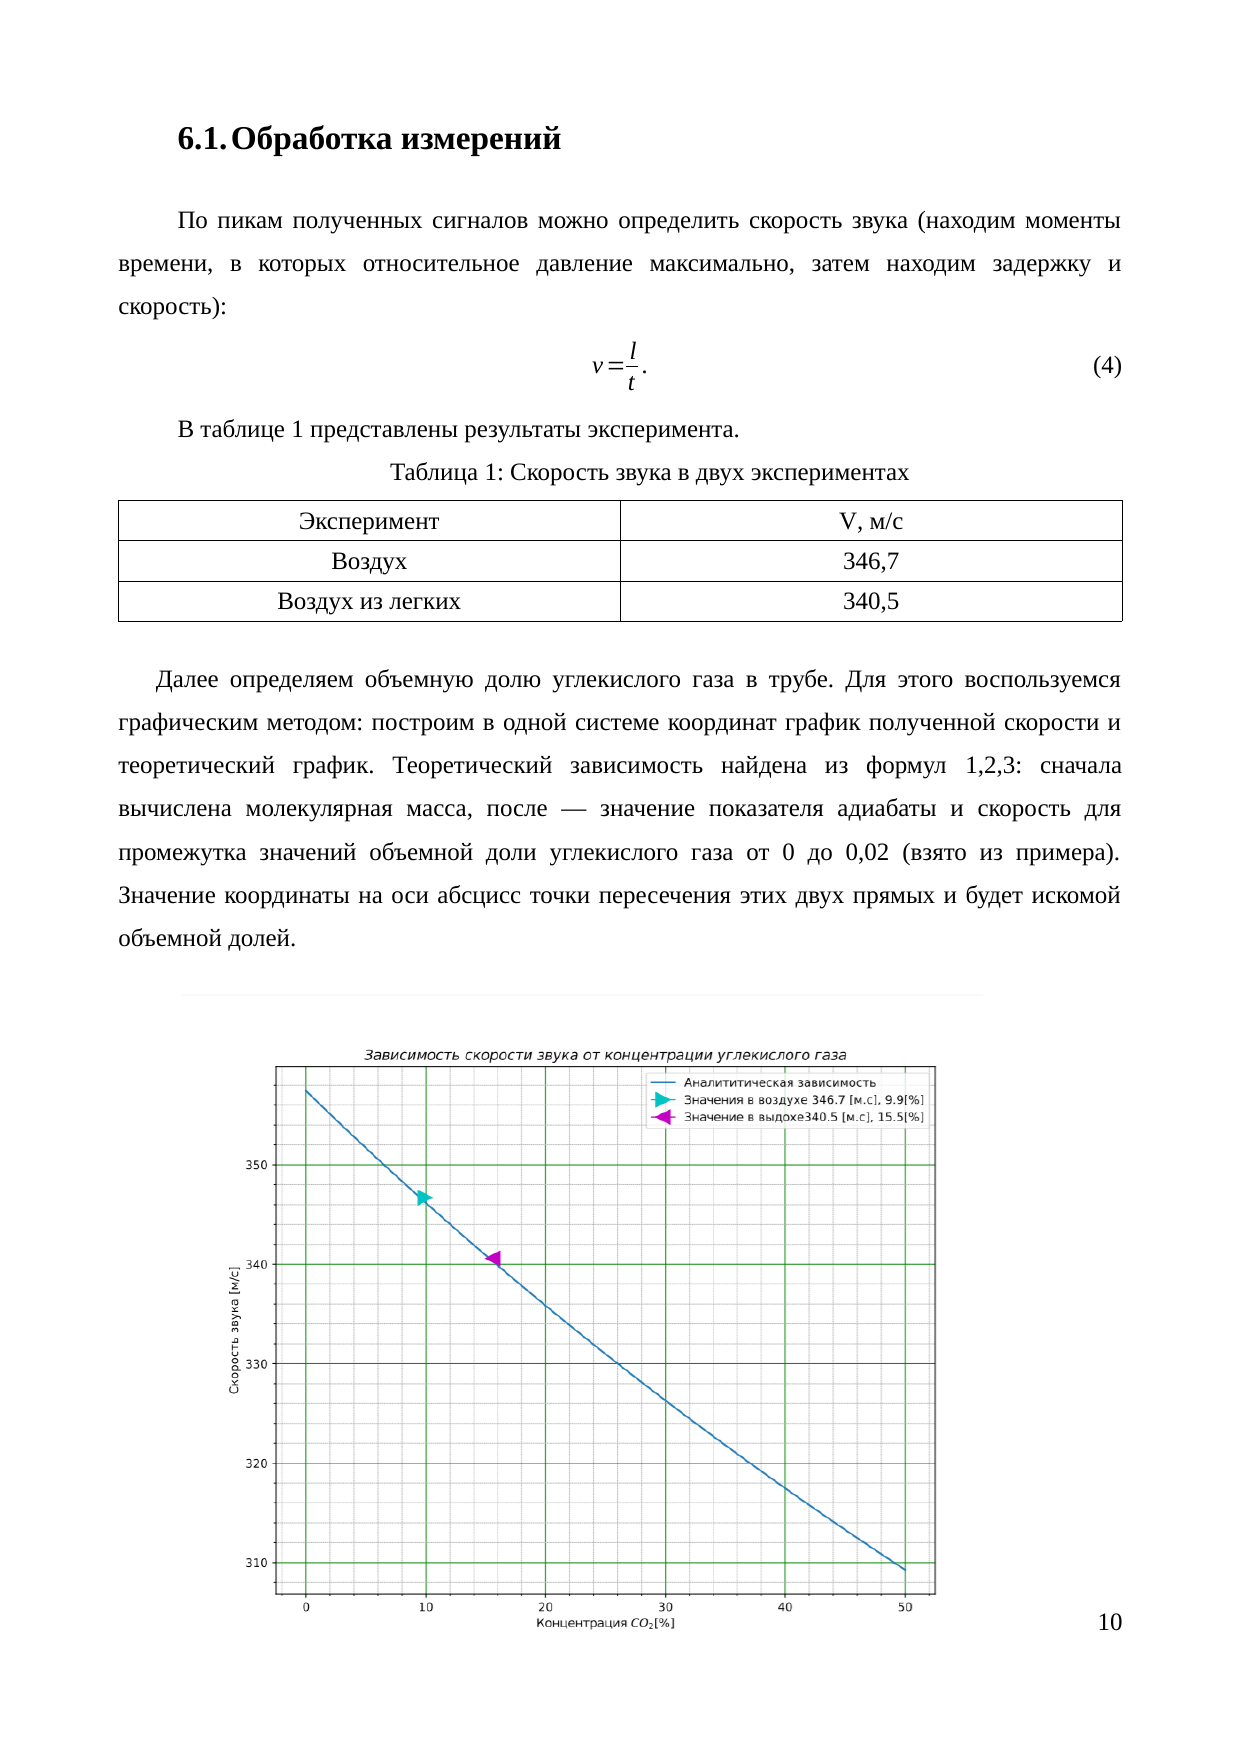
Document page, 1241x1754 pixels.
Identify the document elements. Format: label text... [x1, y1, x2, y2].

subtitle Обработка измерений [118, 118, 1122, 156]
text (4) [118, 334, 1122, 399]
table_cell Воздух [119, 541, 620, 581]
text По пикам полученных сигналов можно определить скорость звука (находим моменты времени, в которых относительное давление максимально, затем находим задержку и скорость): [118, 205, 1122, 320]
table_cell 340,5 [621, 582, 1122, 621]
table_header Эксперимент [119, 501, 620, 540]
table_cell 346,7 [621, 541, 1122, 581]
text Таблица 1: Скорость звука в двух экспериментах [118, 457, 1122, 486]
text Далее определяем объемную долю углекислого газа в трубе. Для этого воспользуемся графическим методом: построим в одной системе координат график полученной скорости и теоретический график. Теоретический зависимость найдена из формул 1,2,3: сначала вычислена молекулярная масса, после — значение показателя адиабаты и скорость для промежутка значений объемной доли углекислого газа от 0 до 0,02 (взято из примера). Значение координаты на оси абсцисс точки пересечения этих двух прямых и будет искомой объемной долей. [118, 664, 1122, 952]
picture [181, 994, 983, 1650]
text В таблице 1 представлены результаты эксперимента. [118, 414, 1122, 442]
table_header V, м/с [621, 501, 1122, 540]
table_cell Воздух из легких [119, 582, 620, 621]
